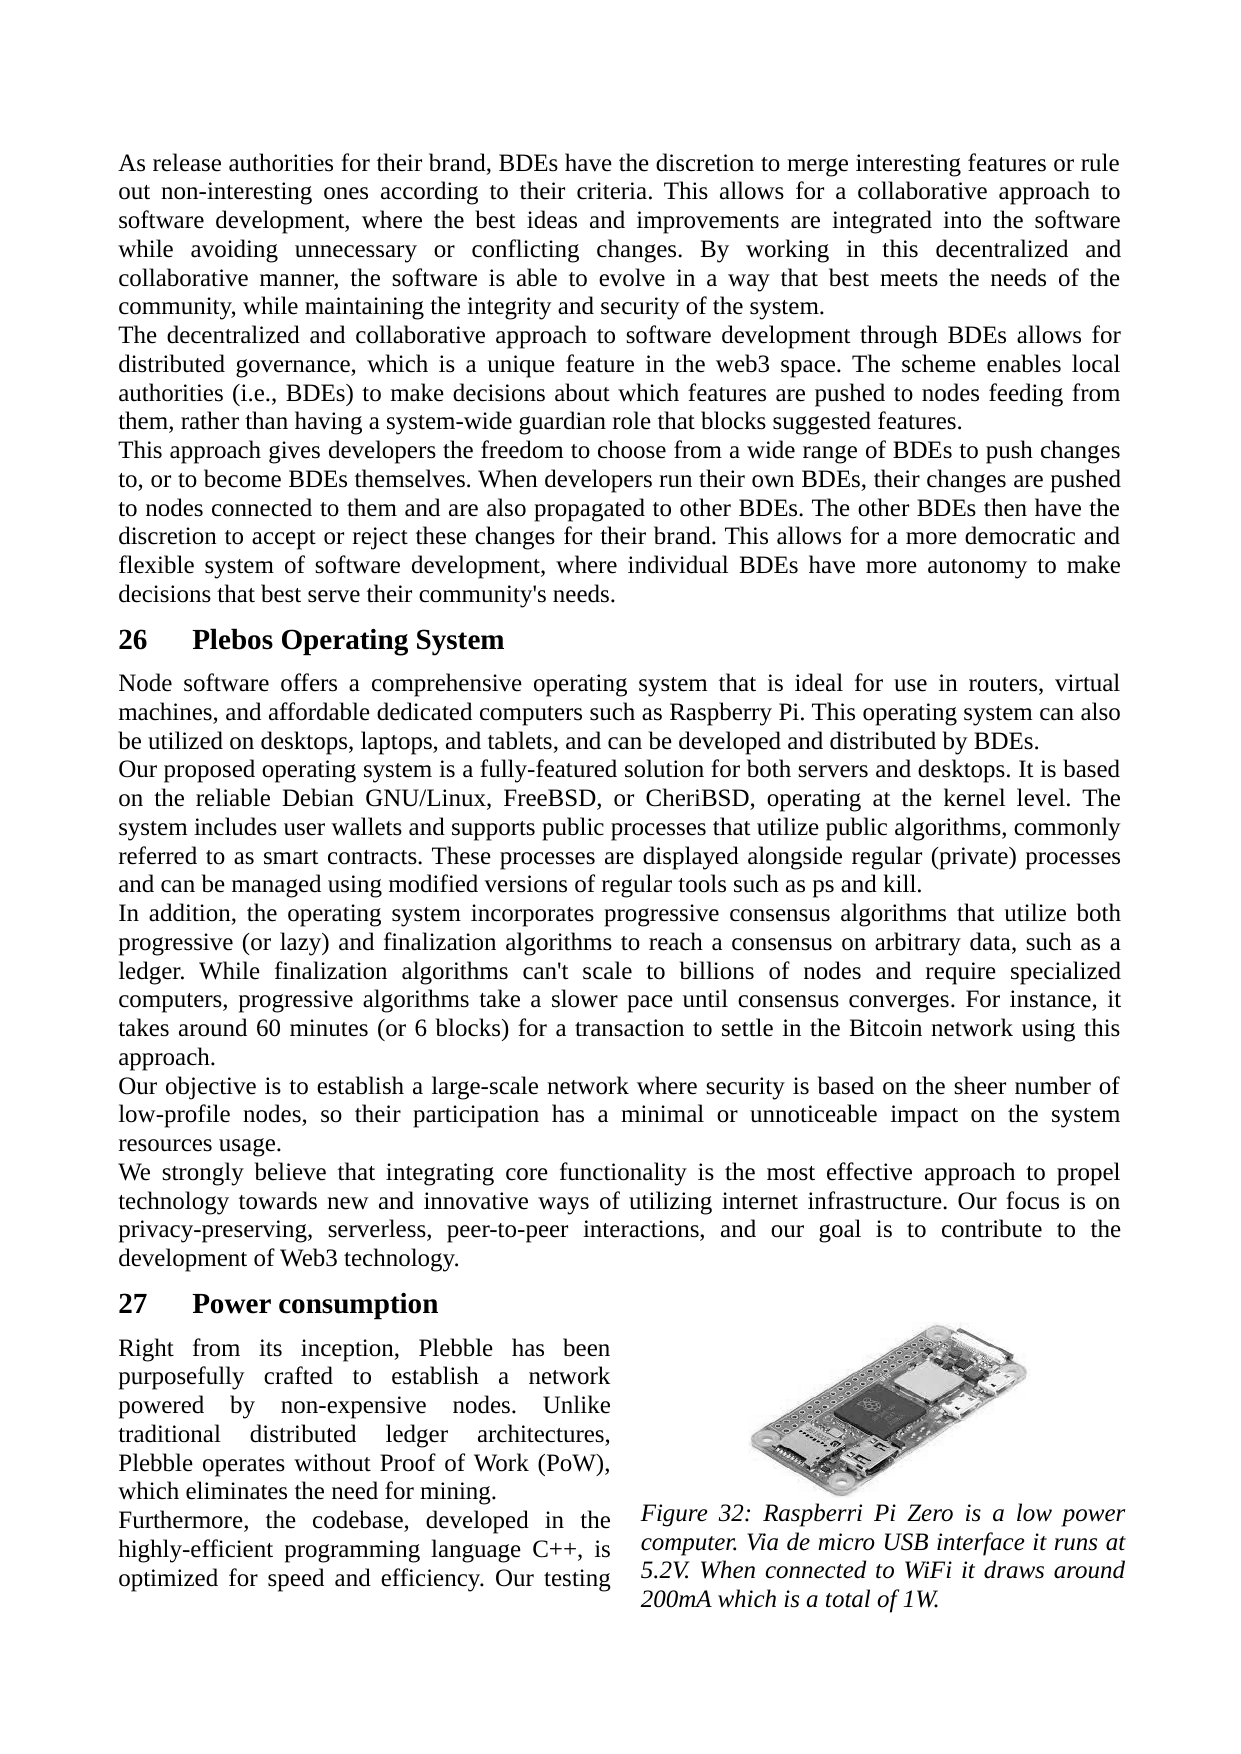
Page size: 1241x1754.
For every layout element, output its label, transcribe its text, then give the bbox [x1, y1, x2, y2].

text The decentralized and collaborative approach to software development through BDEs allows for distributed governance, which is a unique feature in the web3 space. The scheme enables local authorities (i.e., BDEs) to make decisions about which features are pushed to nodes feeding from them, rather than having a system-wide guardian role that blocks suggested features. [118, 320, 1122, 435]
text This approach gives developers the freedom to choose from a wide range of BDEs to push changes to, or to become BDEs themselves. When developers run their own BDEs, their changes are pushed to nodes connected to them and are also propagated to other BDEs. The other BDEs then have the discretion to accept or reject these changes for their brand. This allows for a more democratic and flexible system of software development, where individual BDEs have more autonomy to make decisions that best serve their community's needs. [118, 435, 1122, 608]
picture [748, 1322, 1030, 1498]
text In addition, the operating system incorporates progressive consensus algorithms that utilize both progressive (or lazy) and finalization algorithms to reach a consensus on arbitrary data, such as a ledger. While finalization algorithms can't scale to billions of nodes and require specialized computers, progressive algorithms take a slower pace until consensus converges. For instance, it takes around 60 minutes (or 6 blocks) for a transaction to settle in the Bitcoin network using this approach. [118, 898, 1122, 1071]
text As release authorities for their brand, BDEs have the discretion to merge interesting features or rule out non-interesting ones according to their criteria. This allows for a collaborative approach to software development, where the best ideas and improvements are integrated into the software while avoiding unnecessary or conflicting changes. By working in this decentralized and collaborative manner, the software is able to evolve in a way that best meets the needs of the community, while maintaining the integrity and security of the system. [118, 148, 1122, 320]
text Our proposed operating system is a fully-featured solution for both servers and desktops. It is based on the reliable Debian GNU/Linux, FreeBSD, or CheriBSD, operating at the kernel level. The system includes user wallets and supports public processes that utilize public algorithms, commonly referred to as smart contracts. These processes are displayed alongside regular (private) processes and can be managed using modified versions of regular tools such as ps and kill. [118, 754, 1122, 898]
text Node software offers a comprehensive operating system that is ideal for use in routers, virtual machines, and affordable dedicated computers such as Raspberry Pi. This operating system can also be utilized on desktops, laptops, and tablets, and can be developed and distributed by BDEs. [118, 668, 1122, 754]
text Figure 32: Raspberri Pi Zero is a low power computer. Via de micro USB interface it runs at 5.2V. When connected to WiFi it draws around 200mA which is a total of 1W. [641, 1335, 1126, 1613]
subtitle Power consumption [118, 1287, 1122, 1320]
subtitle Plebos Operating System [118, 622, 1122, 656]
text Furthermore, the codebase, developed in the highly-efficient programming language C++, is optimized for speed and efficiency. Our testing [118, 1505, 641, 1591]
text [641, 1613, 1126, 1630]
text We strongly believe that integrating core functionality is the most effective approach to propel technology towards new and innovative ways of utilizing internet infrastructure. Our focus is on privacy-preserving, serverless, peer-to-peer interactions, and our goal is to contribute to the development of Web3 technology. [118, 1157, 1122, 1272]
text Right from its inception, Plebble has been purposefully crafted to establish a network powered by non-expensive nodes. Unlike traditional distributed ledger architectures, Plebble operates without Proof of Work (PoW), which eliminates the need for mining. [118, 1322, 748, 1505]
text Our objective is to establish a large-scale network where security is based on the sheer number of low-profile nodes, so their participation has a minimal or unnoticeable impact on the system resources usage. [118, 1071, 1122, 1157]
